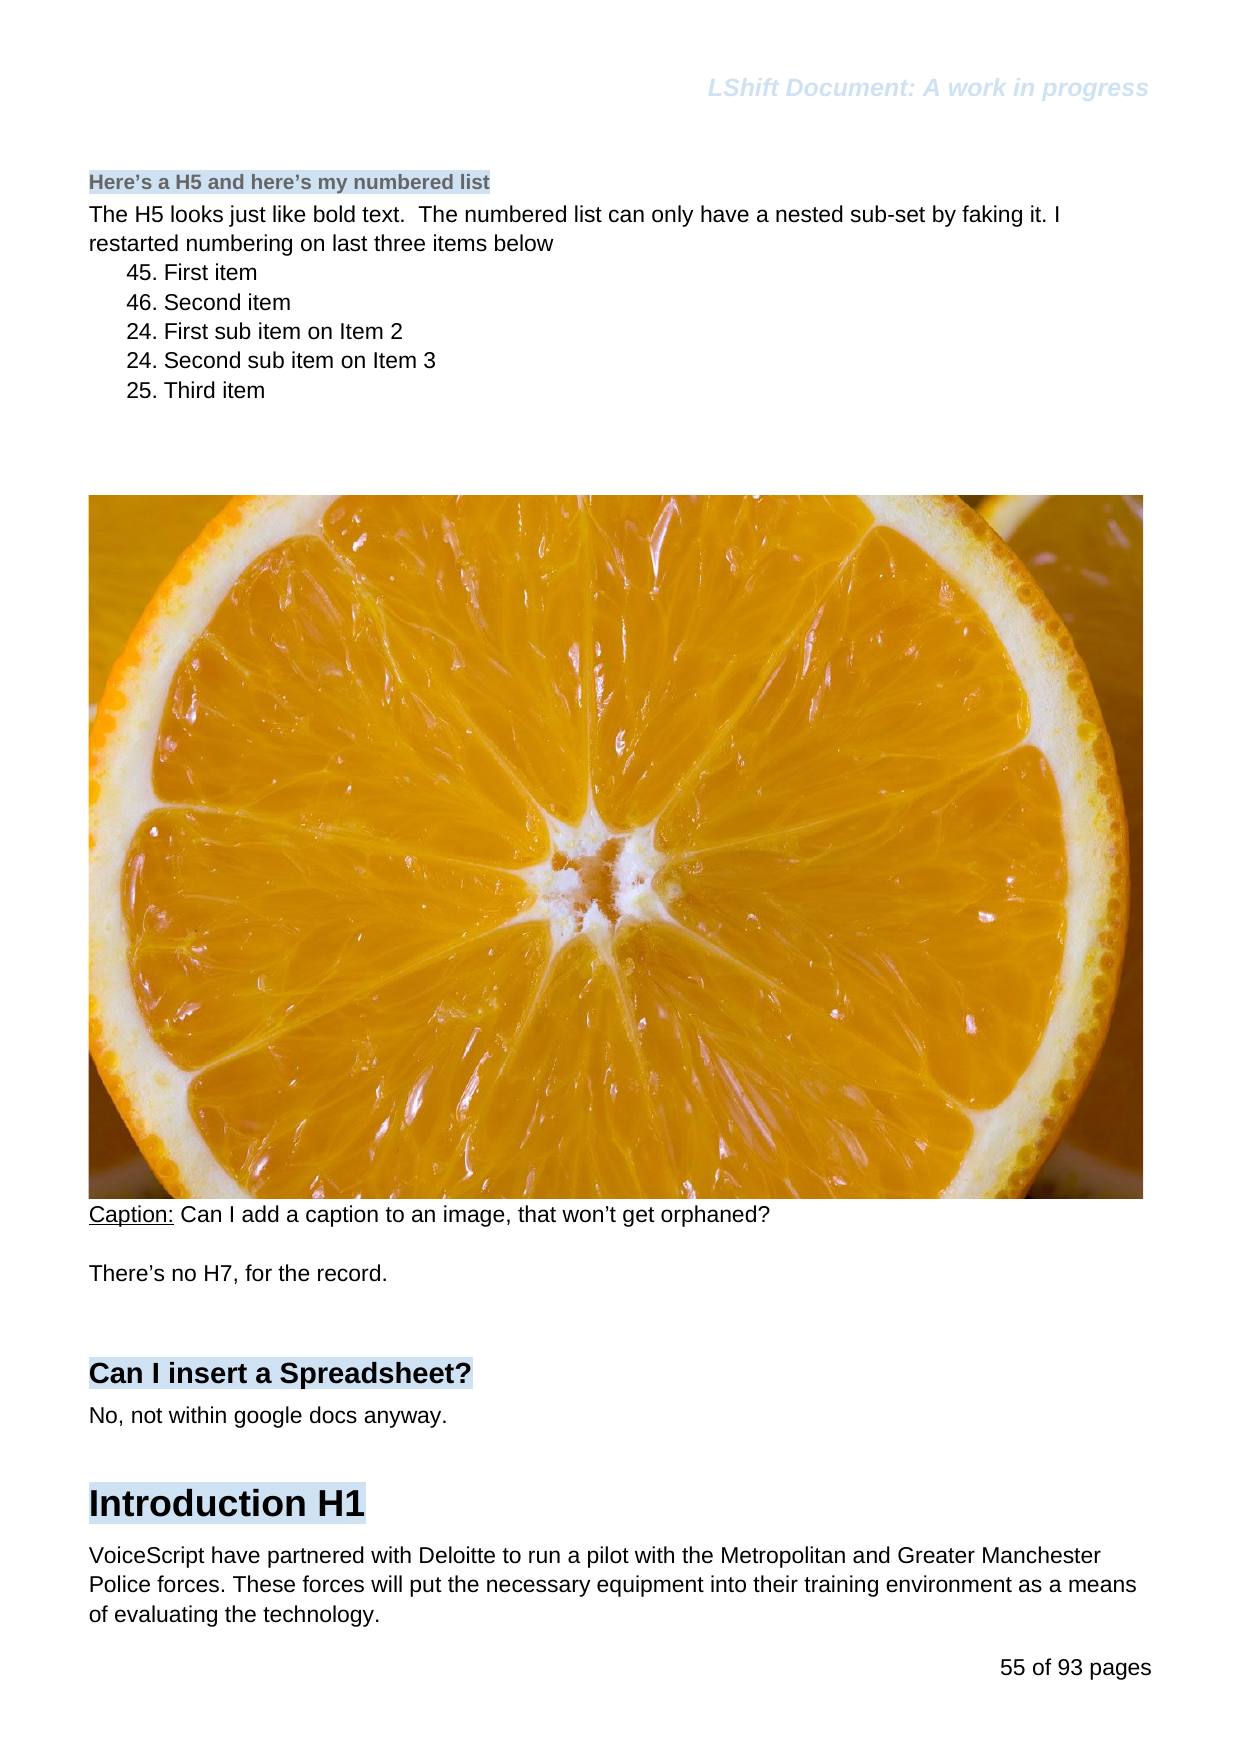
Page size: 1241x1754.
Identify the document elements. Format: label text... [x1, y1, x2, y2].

text There’s no H7, for the record. [88, 1261, 1152, 1286]
list Second sub item on Item 3 [126, 348, 1152, 374]
list Second item [126, 289, 1152, 315]
text No, not within google docs anyway. [88, 1403, 1152, 1428]
subtitle Here’s a H5 and here’s my numbered list [490, 170, 1152, 194]
subtitle Introduction H1 [366, 1482, 1152, 1524]
text Caption: Can I add a caption to an image, that won’t get orphaned? [88, 1202, 1152, 1227]
text The H5 looks just like bold text. The numbered list can only have a nested sub-set by faking it. I restarted numbering on last three items below [88, 201, 1152, 256]
text VoiceScript have partnered with Deloitte to run a pilot with the Metropolitan and Greater Manchester Police forces. These forces will put the necessary equipment into their training environment as a means of evaluating the technology. [88, 1543, 1152, 1627]
list First item [126, 260, 1152, 286]
picture [88, 495, 1144, 1199]
list First sub item on Item 2 [126, 319, 1152, 344]
list Third item [126, 377, 1152, 403]
subtitle Can I insert a Spreadsheet? [473, 1357, 1152, 1389]
